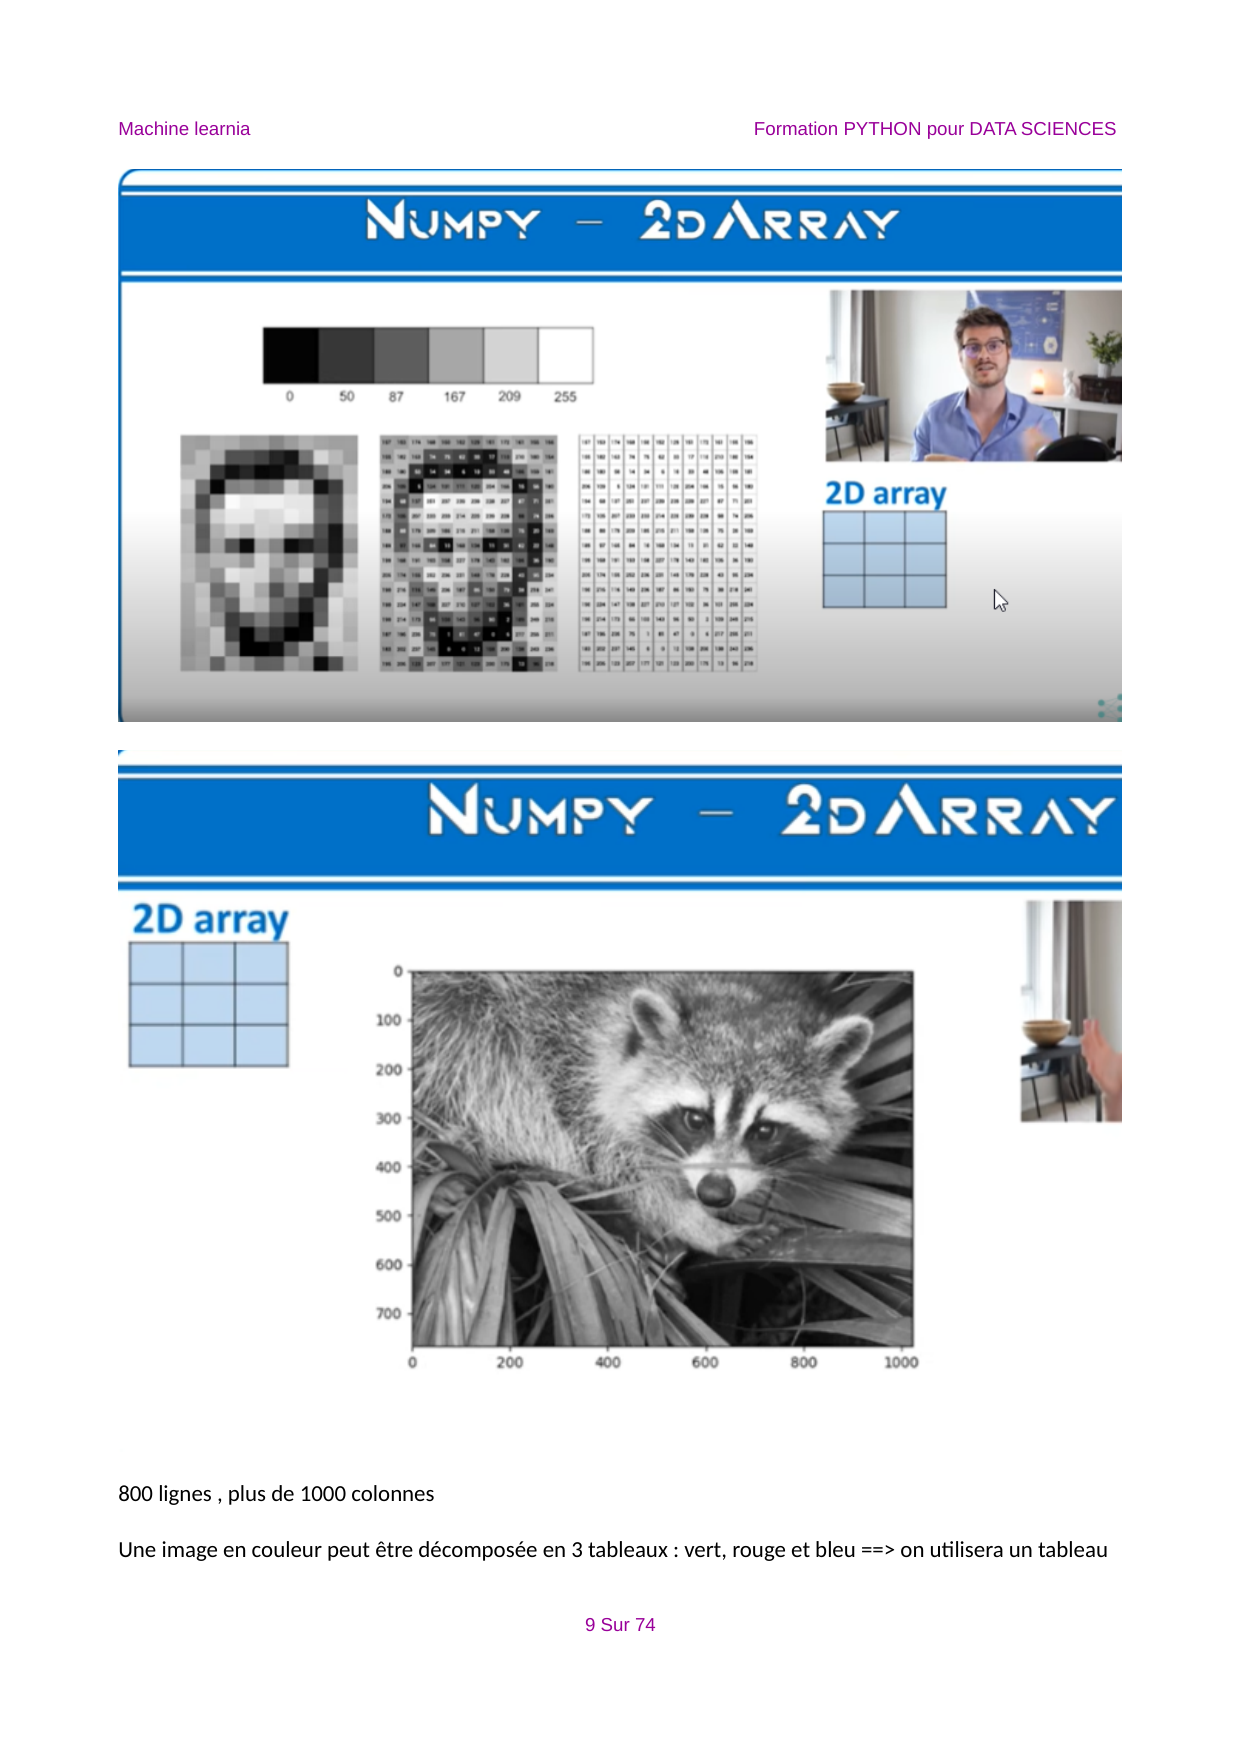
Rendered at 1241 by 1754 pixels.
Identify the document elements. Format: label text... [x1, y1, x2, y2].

text 800 lignes , plus de 1000 colonnes [118, 1479, 1122, 1508]
text Une image en couleur peut être décomposée en 3 tableaux : vert, rouge et bleu ==> on utilisera un tableau [118, 1536, 1122, 1564]
picture [118, 169, 1122, 722]
picture [118, 750, 1122, 1452]
